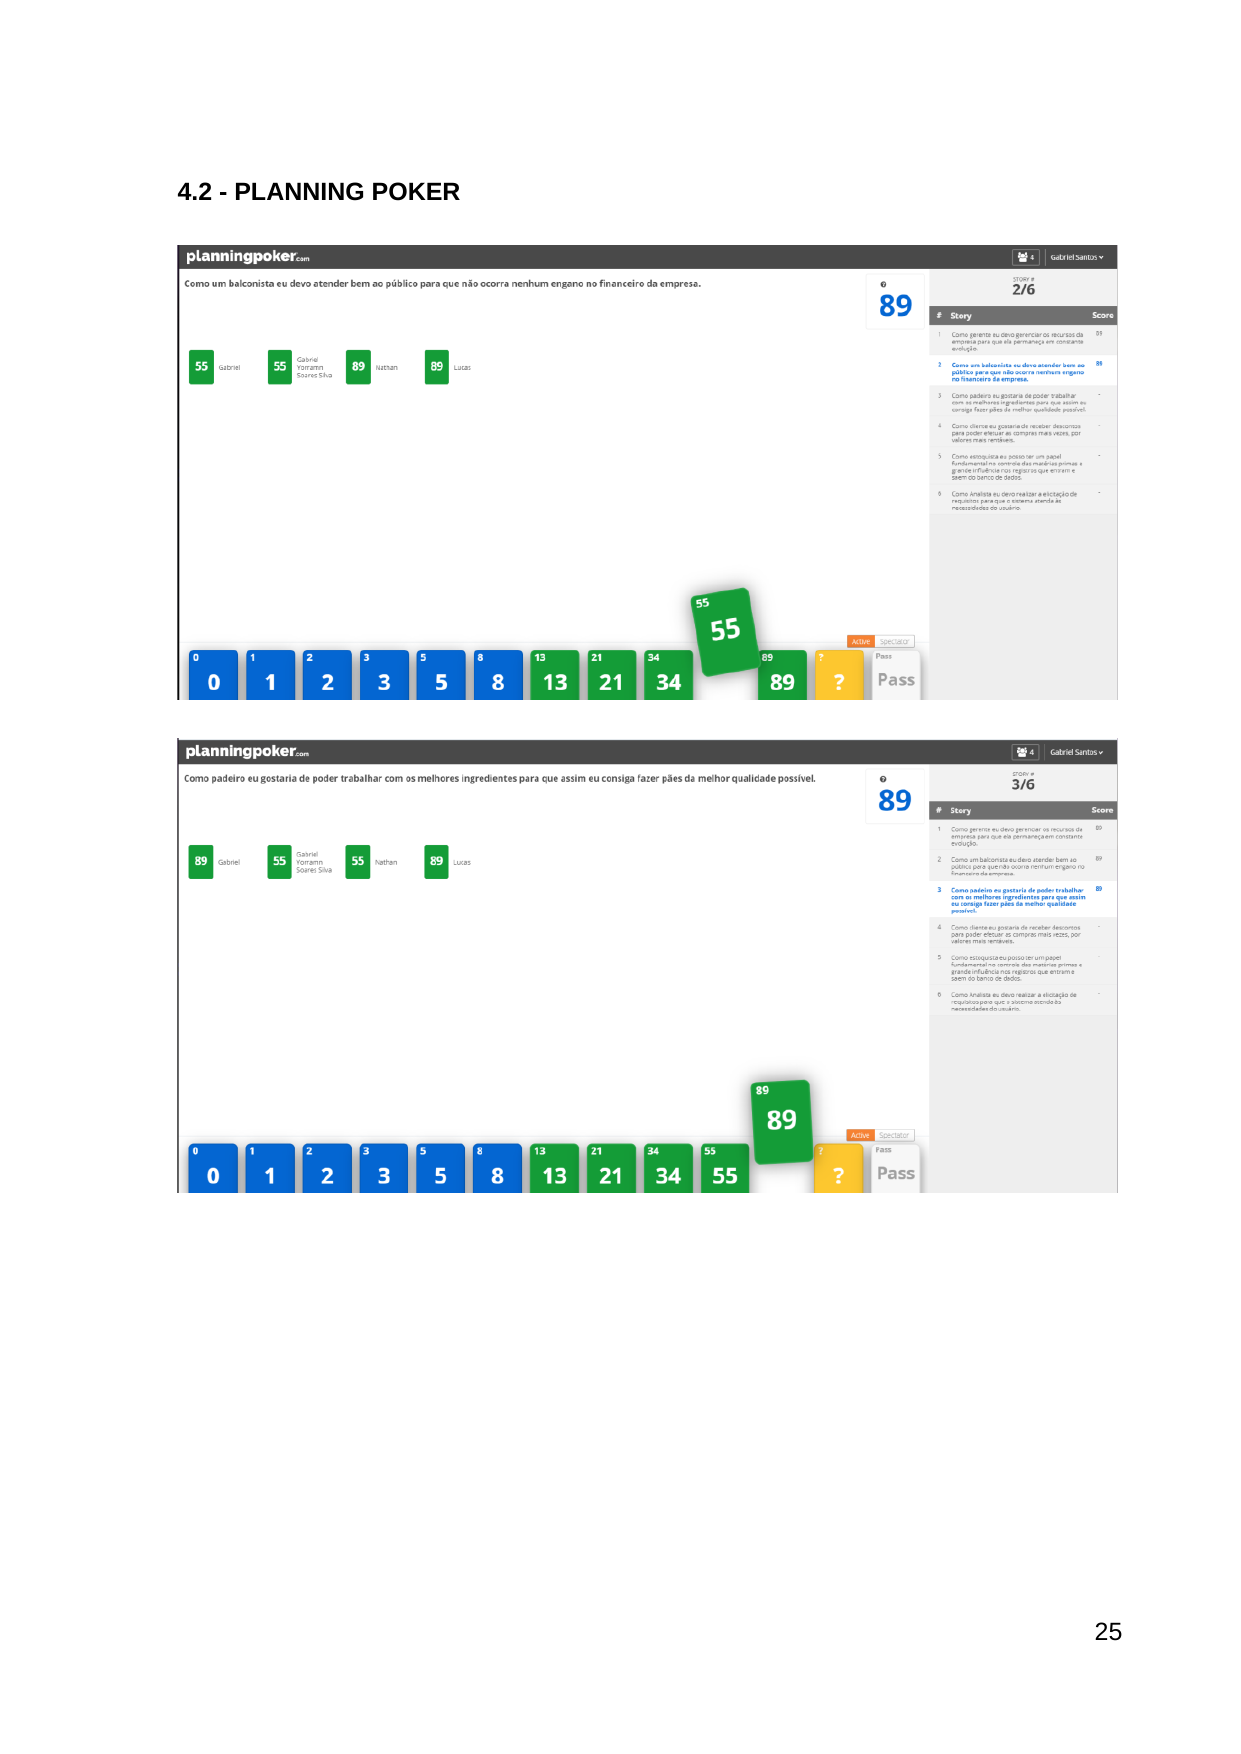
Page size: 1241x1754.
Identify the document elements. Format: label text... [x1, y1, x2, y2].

picture [177, 738, 1118, 1193]
picture [177, 245, 1118, 700]
subtitle 4.2 - PLANNING POKER [177, 177, 1122, 206]
